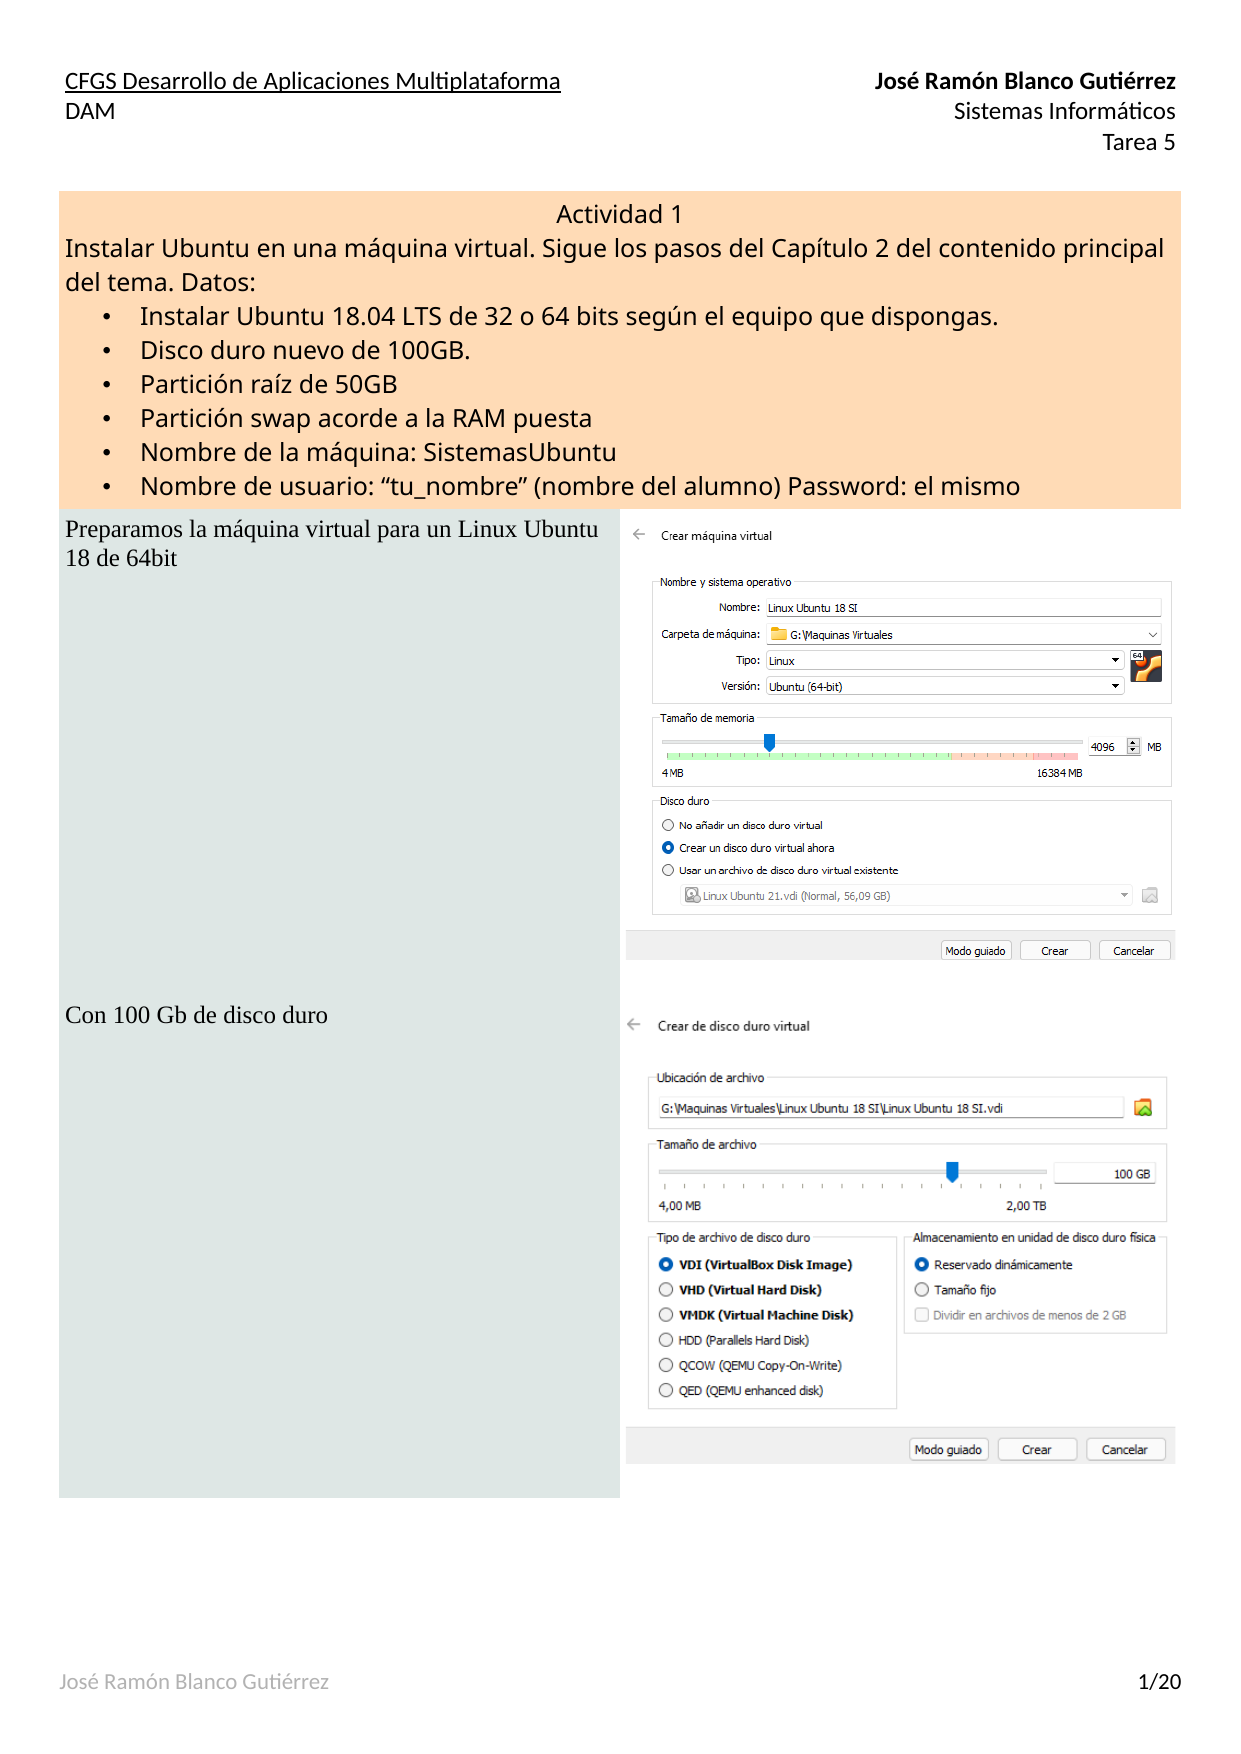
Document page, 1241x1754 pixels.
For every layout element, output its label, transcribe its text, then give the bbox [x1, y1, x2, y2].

table_header Actividad 1 Instalar Ubuntu en una máquina virtual. Sigue los pasos del Capítulo 2 del contenido principal del tema. Datos: Instalar Ubuntu 18.04 LTS de 32 o 64 bits según el equipo que dispongas. Disco duro nuevo de 100GB. Partición raíz de 50GB Partición swap acorde a la RAM puesta Nombre de la máquina: SistemasUbuntu Nombre de usuario: “tu_nombre” (nombre del alumno) Password: el mismo [59, 191, 1181, 509]
table_cell Preparamos la máquina virtual para un Linux Ubuntu 18 de 64bit [59, 509, 620, 994]
table_cell [620, 509, 1181, 994]
picture [625, 514, 1176, 960]
picture [625, 1000, 1176, 1464]
table_cell Con 100 Gb de disco duro [59, 994, 620, 1498]
table_cell [620, 994, 1181, 1498]
table_header José Ramón Blanco Gutiérrez Sistemas Informáticos Tarea 5 [620, 59, 1181, 162]
table_header CFGS Desarrollo de Aplicaciones Multiplataforma DAM [59, 59, 620, 162]
